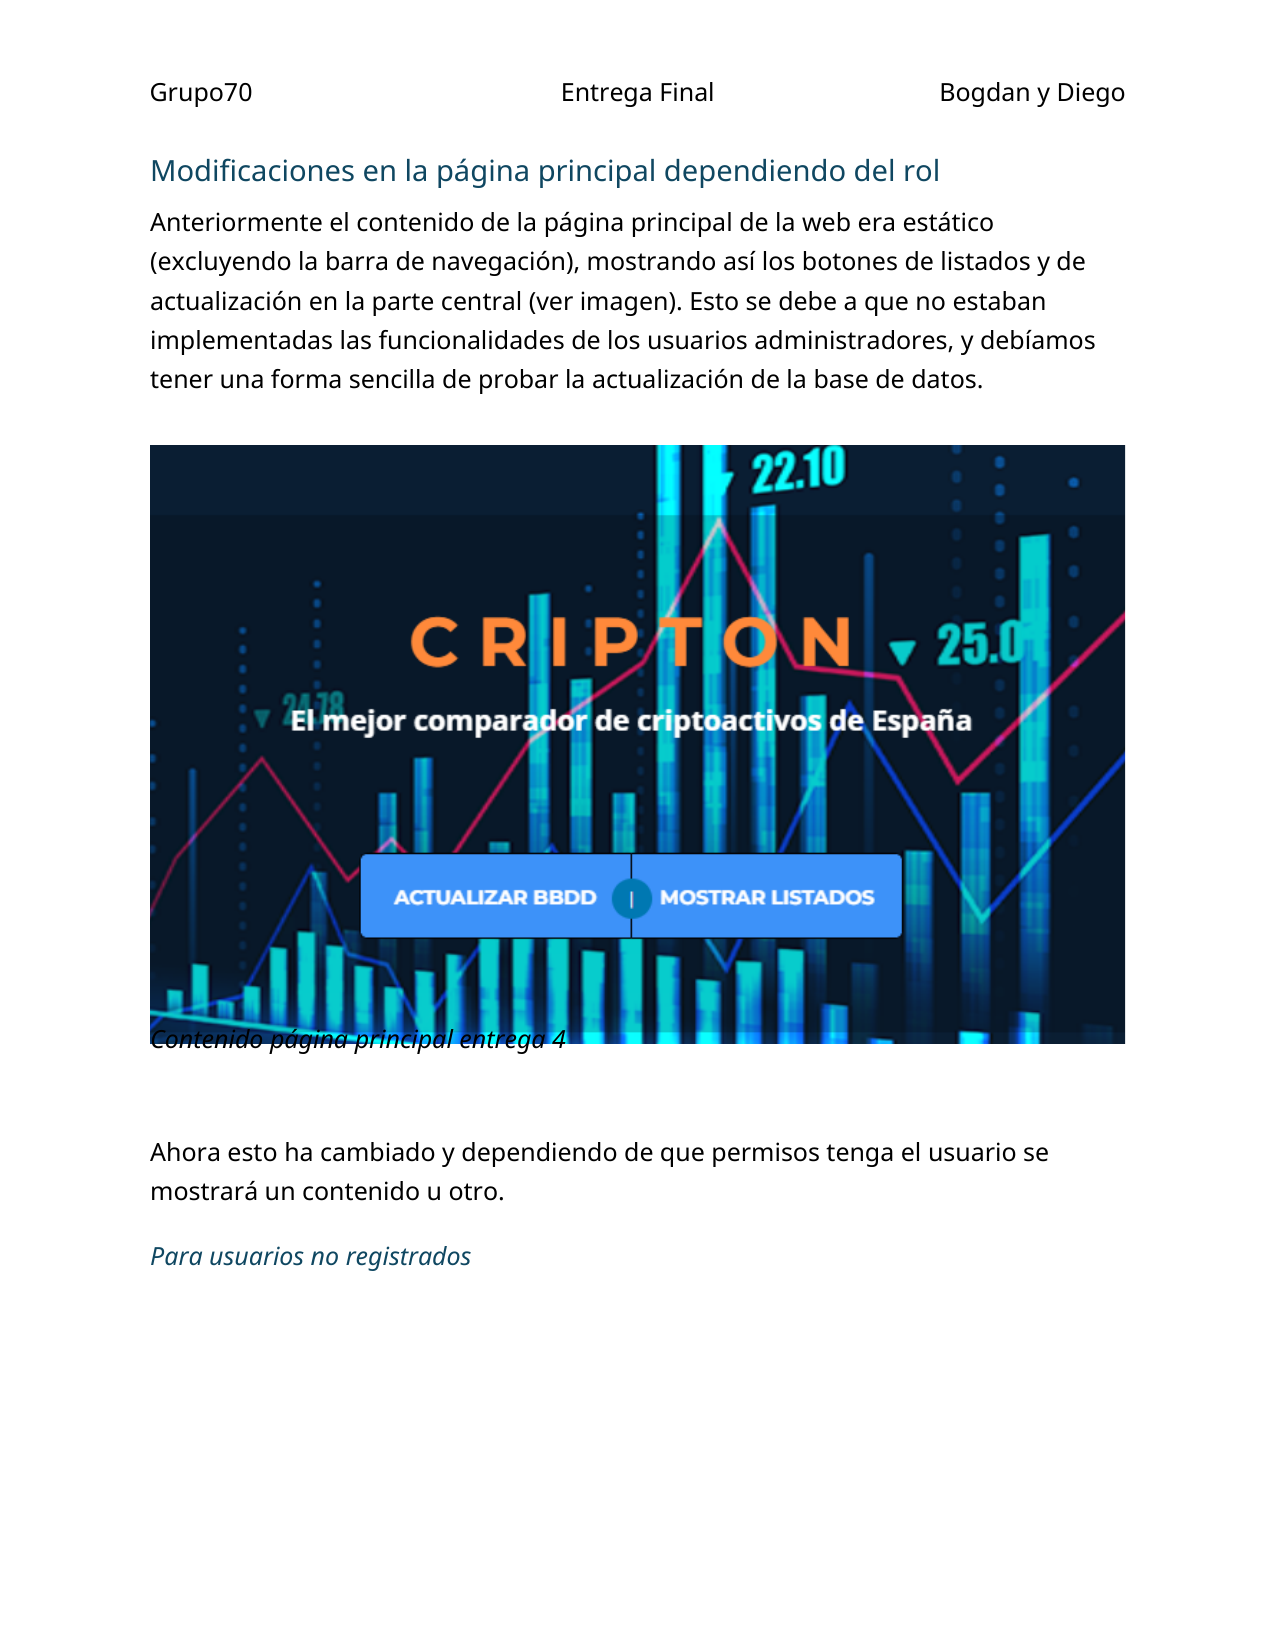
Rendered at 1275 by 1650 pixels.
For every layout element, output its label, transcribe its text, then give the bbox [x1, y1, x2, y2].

text Contenido página principal entrega 4 [150, 418, 1125, 445]
text Ahora esto ha cambiado y dependiendo de que permisos tenga el usuario se mostrará un contenido u otro. [150, 1134, 1125, 1208]
subtitle Para usuarios no registrados [150, 1238, 1125, 1272]
subtitle Modificaciones en la página principal dependiendo del rol [150, 150, 1125, 190]
text Contenido página principal entrega 4 [150, 1044, 1125, 1056]
text Anteriormente el contenido de la página principal de la web era estático (excluyendo la barra de navegación), mostrando así los botones de listados y de actualización en la parte central (ver imagen). Esto se debe a que no estaban implementadas las funcionalidades de los usuarios administradores, y debíamos tener una forma sencilla de probar la actualización de la base de datos. [150, 204, 1125, 396]
